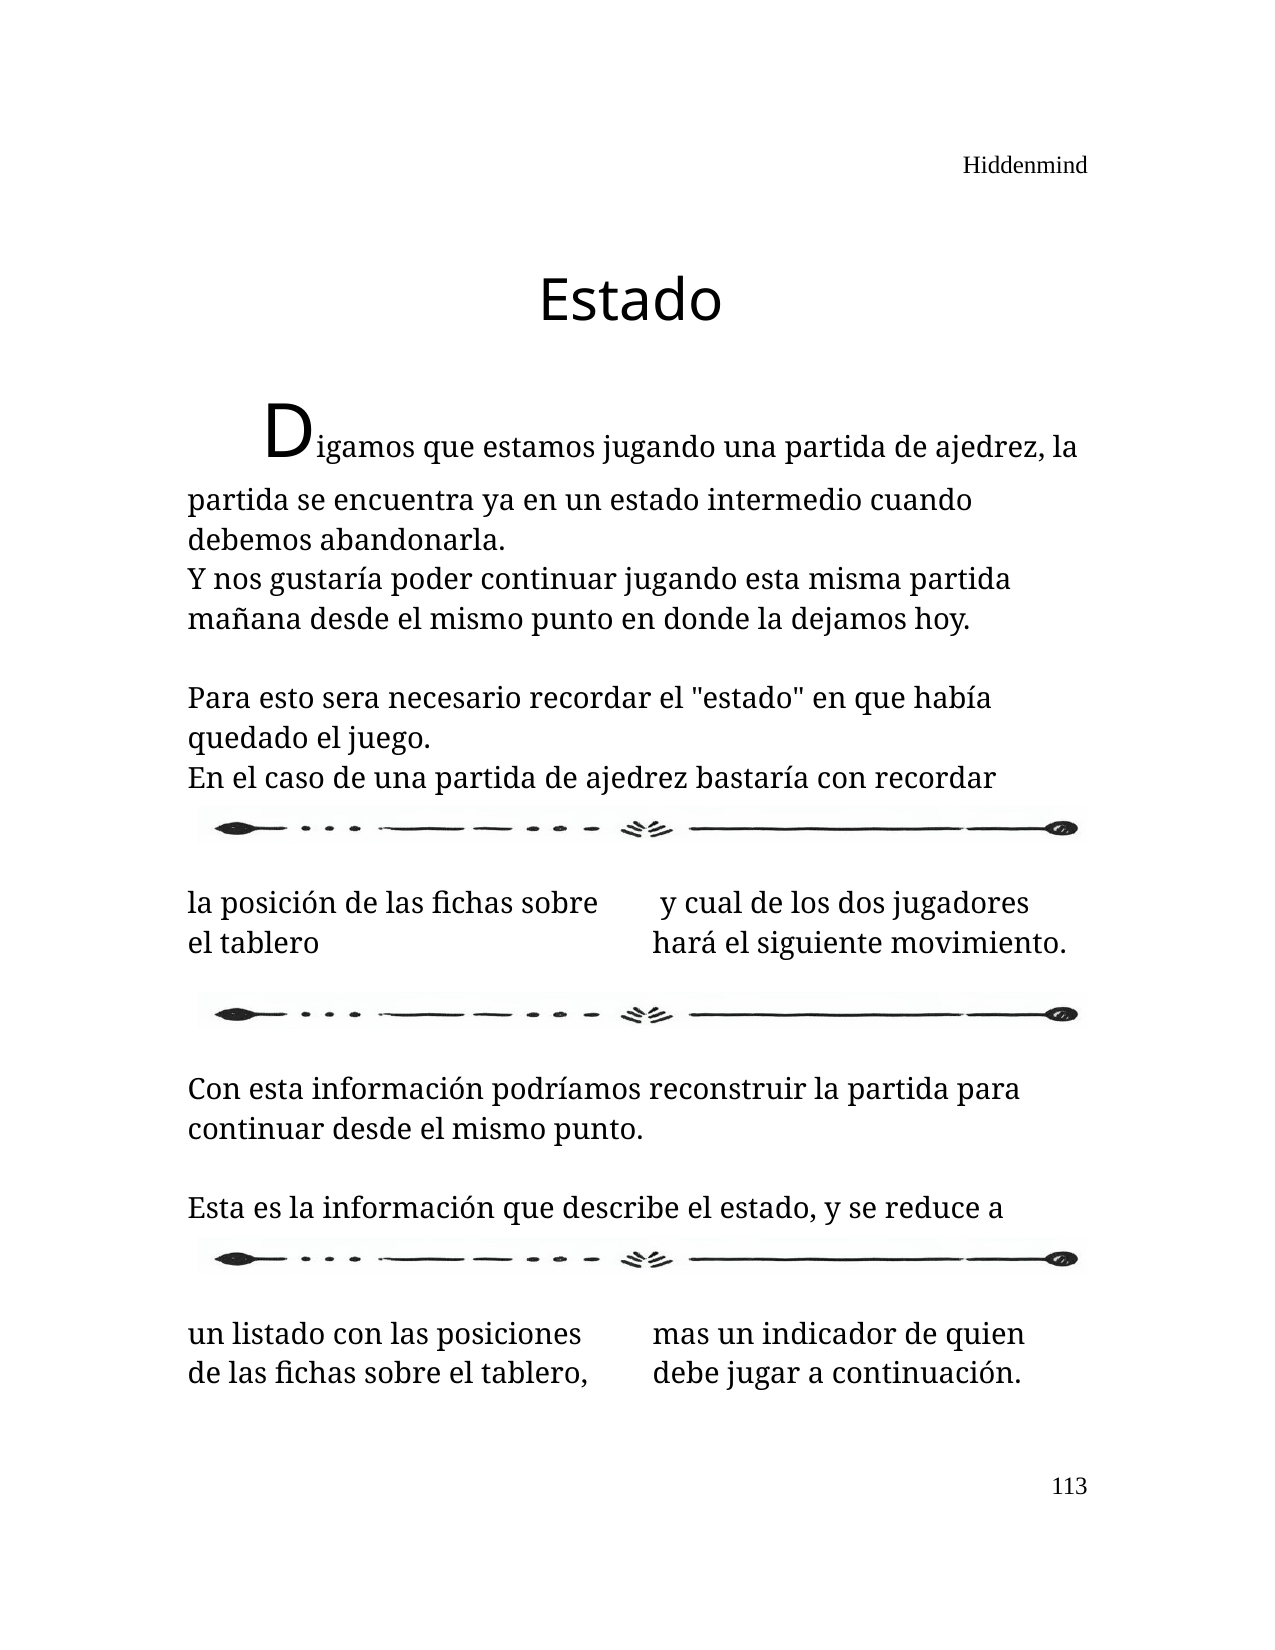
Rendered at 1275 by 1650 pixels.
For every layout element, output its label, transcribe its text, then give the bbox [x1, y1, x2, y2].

picture [198, 1237, 1088, 1274]
text En el caso de una partida de ajedrez bastaría con recordar [187, 757, 1087, 797]
text Con esta información podríamos reconstruir la partida para continuar desde el mismo punto. [187, 1068, 1087, 1148]
text y cual de los dos jugadores hará el siguiente movimiento. [652, 883, 1087, 962]
text mas un indicador de quien debe jugar a continuación. [652, 1313, 1087, 1392]
text la posición de las fichas sobre el tablero [187, 883, 622, 962]
text Para esto sera necesario recordar el "estado" en que había quedado el juego. [187, 678, 1087, 757]
picture [198, 806, 1088, 843]
text Digamos que estamos jugando una partida de ajedrez, la partida se encuentra ya en un estado intermedio cuando debemos abandonarla. [187, 377, 1087, 558]
picture [198, 992, 1088, 1029]
text un listado con las posiciones de las fichas sobre el tablero, [187, 1313, 622, 1392]
text Y nos gustaría poder continuar jugando esta misma partida mañana desde el mismo punto en donde la dejamos hoy. [187, 558, 1087, 638]
text Esta es la información que describe el estado, y se reduce a [187, 1187, 1087, 1227]
